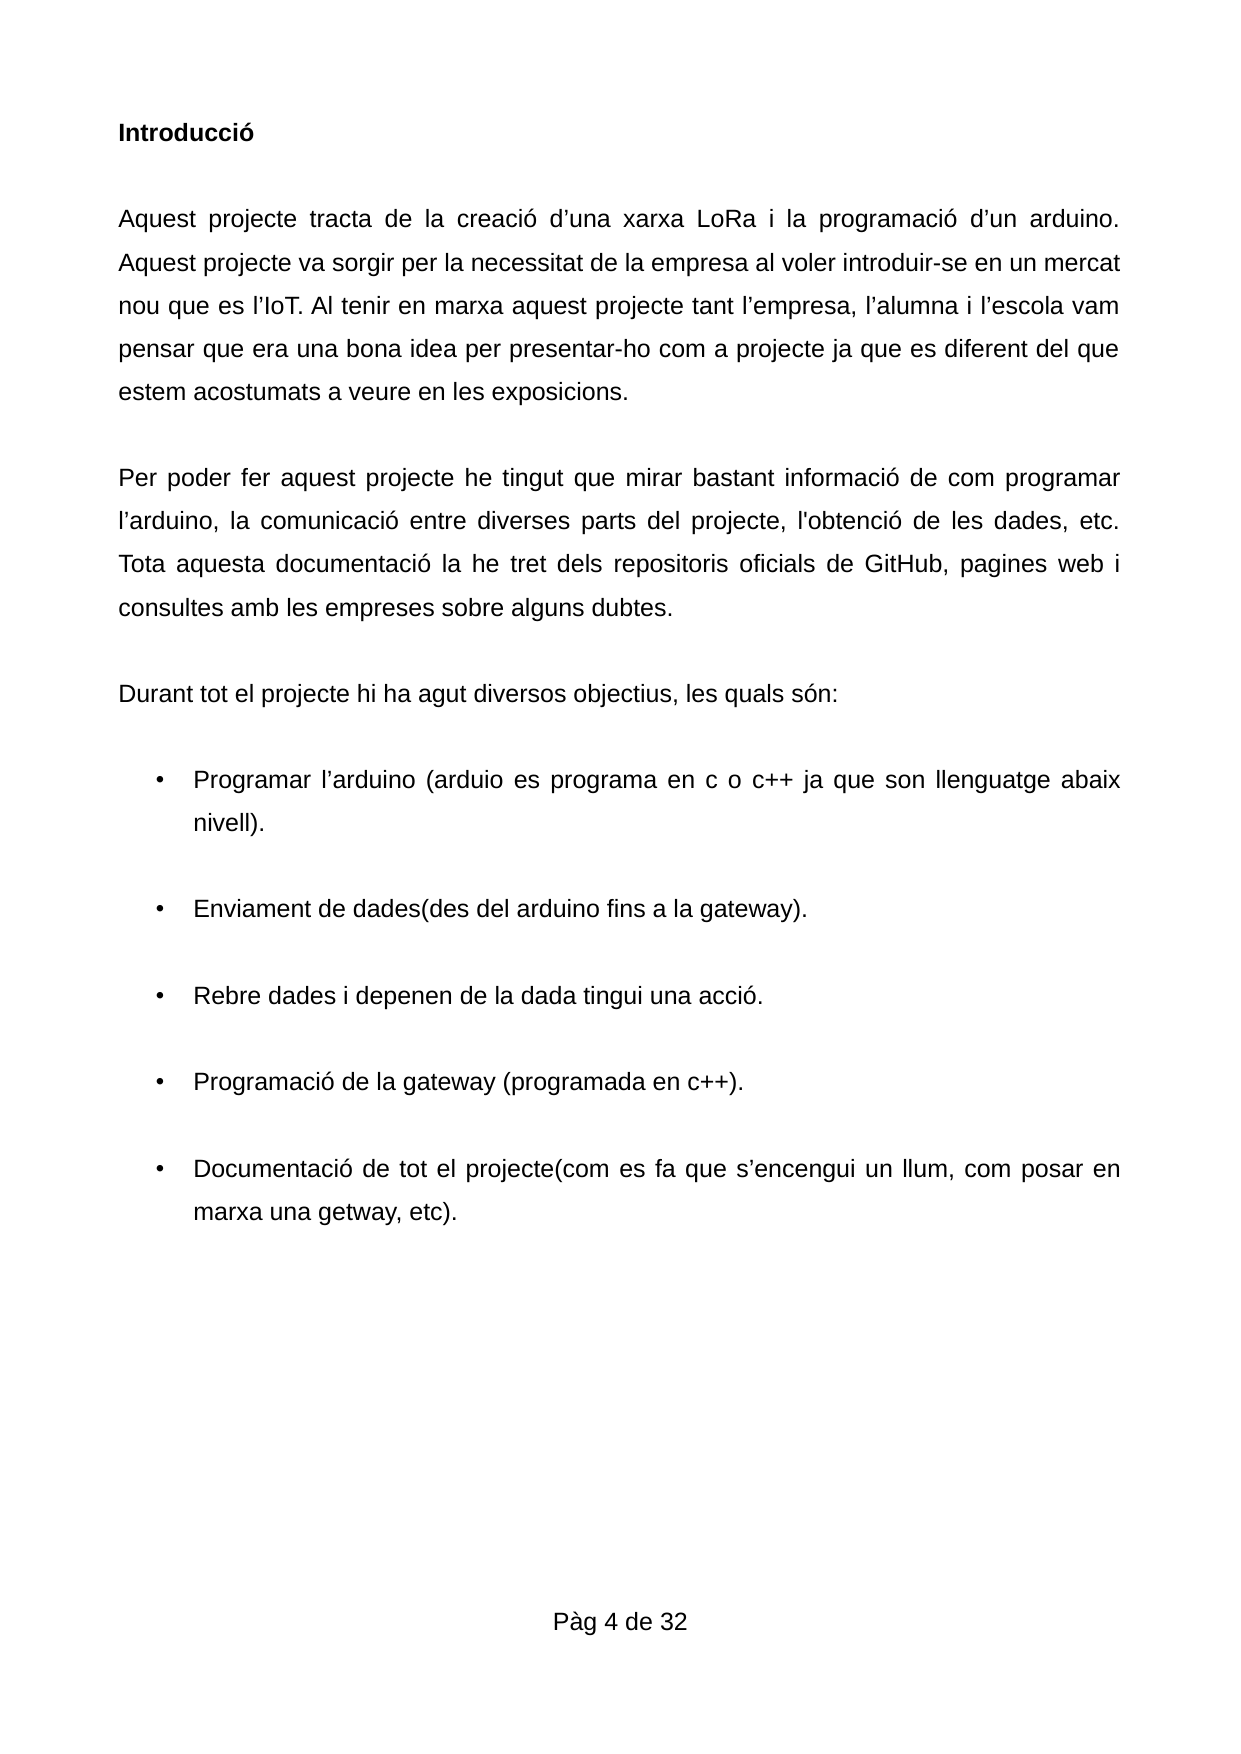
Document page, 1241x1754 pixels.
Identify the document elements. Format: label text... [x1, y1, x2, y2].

list Rebre dades i depenen de la dada tingui una acció. [156, 981, 1122, 1010]
list Programar l’arduino (arduio es programa en c o c++ ja que son llenguatge abaix nivell). [156, 765, 1122, 837]
subtitle Introducció [118, 118, 1122, 147]
list Documentació de tot el projecte(com es fa que s’encengui un llum, com posar en marxa una getway, etc). [156, 1153, 1122, 1226]
text Per poder fer aquest projecte he tingut que mirar bastant informació de com programar l’arduino, la comunicació entre diverses parts del projecte, l'obtenció de les dades, etc. Tota aquesta documentació la he tret dels repositoris oficials de GitHub, pagines web i consultes amb les empreses sobre alguns dubtes. [118, 463, 1122, 621]
list Programació de la gateway (programada en c++). [156, 1067, 1122, 1096]
text Durant tot el projecte hi ha agut diversos objectius, les quals són: [118, 679, 1122, 707]
text Aquest projecte tracta de la creació d’una xarxa LoRa i la programació d’un arduino. Aquest projecte va sorgir per la necessitat de la empresa al voler introduir-se en un mercat nou que es l’IoT. Al tenir en marxa aquest projecte tant l’empresa, l’alumna i l’escola vam pensar que era una bona idea per presentar-ho com a projecte ja que es diferent del que estem acostumats a veure en les exposicions. [118, 204, 1122, 406]
list Enviament de dades(des del arduino fins a la gateway). [156, 894, 1122, 923]
